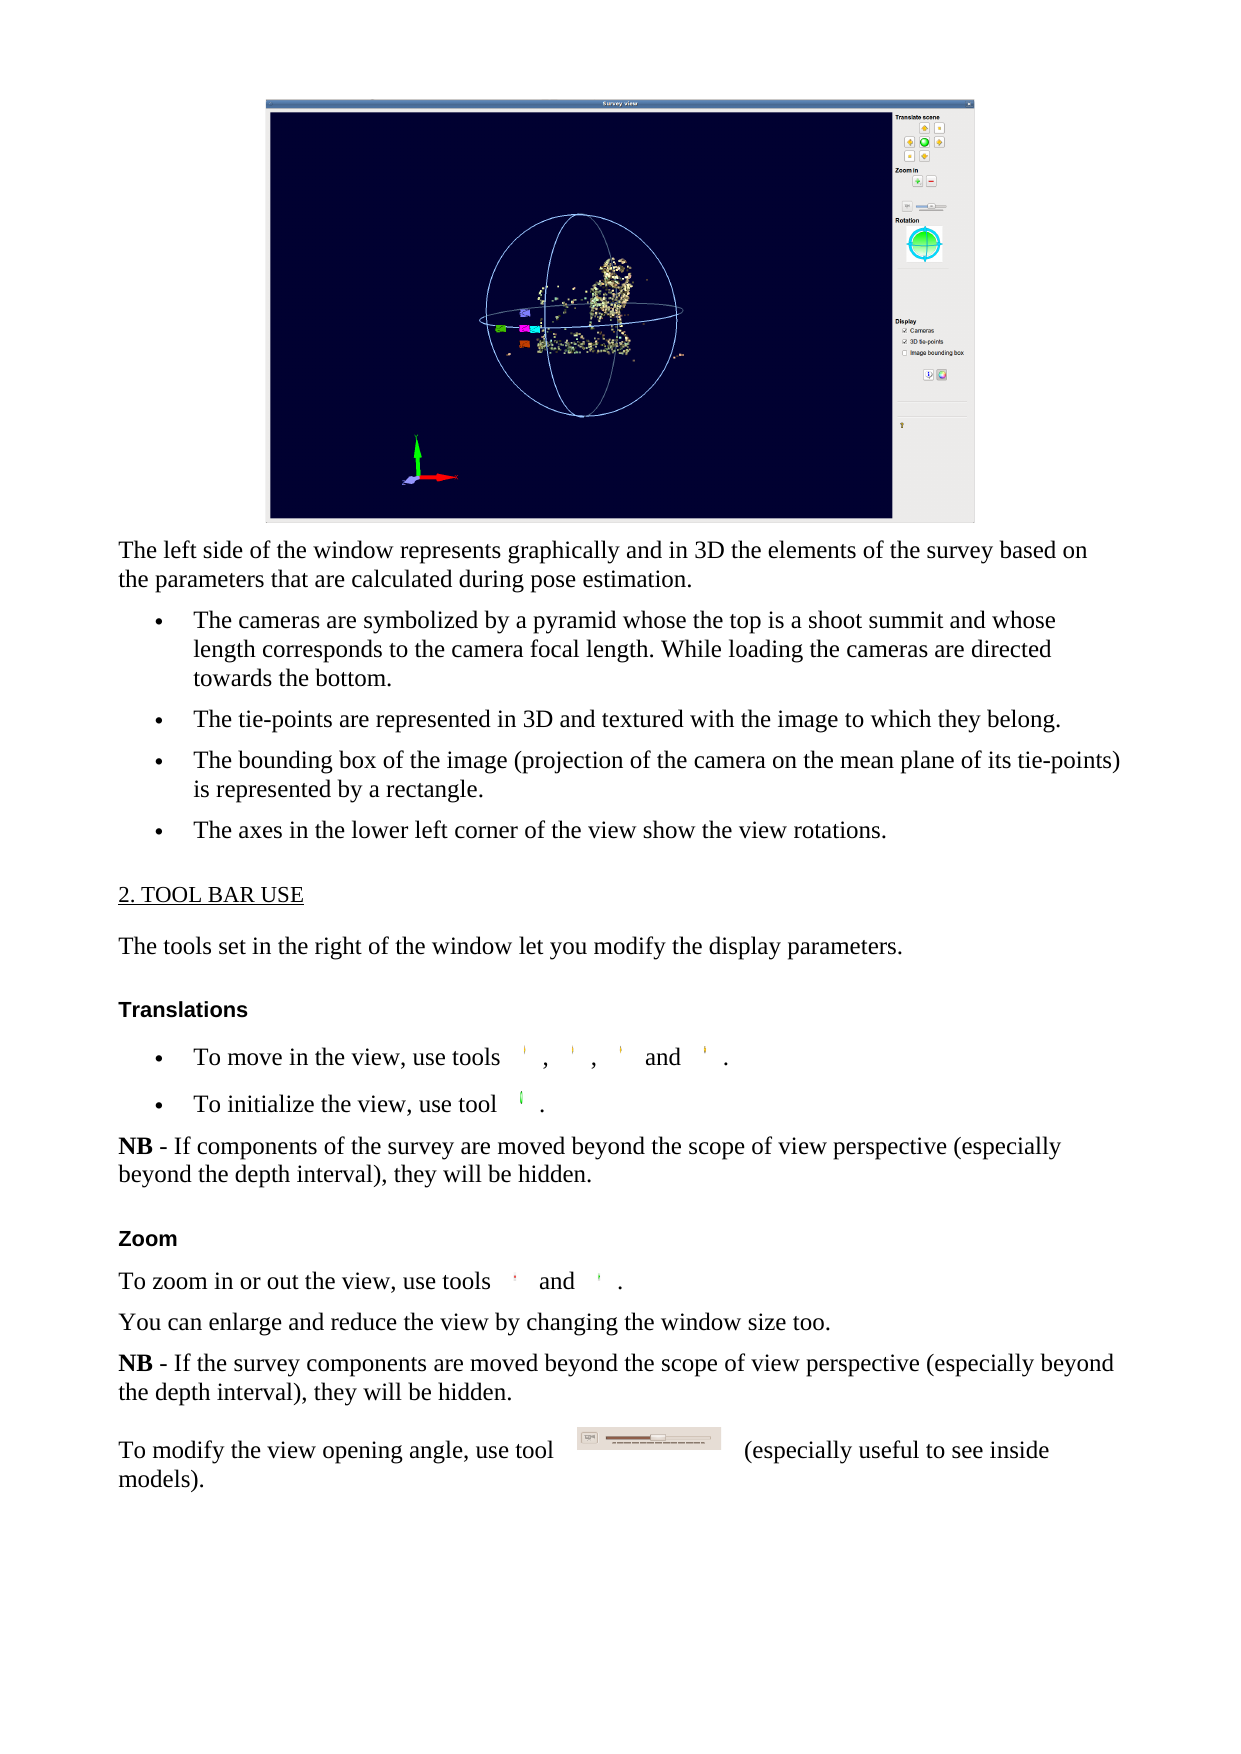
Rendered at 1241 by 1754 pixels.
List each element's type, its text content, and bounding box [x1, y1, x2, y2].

text The tools set in the right of the window let you modify the display parameters. [118, 931, 1122, 960]
picture [577, 1427, 722, 1450]
list To initialize the view, use tool . [156, 1083, 1122, 1118]
list The cameras are symbolized by a pyramid whose the top is a shoot summit and whose length corresponds to the camera focal length. While loading the cameras are directed towards the bottom. [156, 606, 1122, 692]
subtitle Translations [118, 997, 1122, 1022]
text The left side of the window represents graphically and in 3D the elements of the survey based on the parameters that are calculated during pose estimation. [118, 536, 1122, 593]
picture [703, 1043, 707, 1056]
text To modify the view opening angle, use tool (especially useful to see inside models). [118, 1418, 1122, 1493]
list The tie-points are represented in 3D and textured with the image to which they belong. [156, 704, 1122, 733]
subtitle Zoom [118, 1226, 1122, 1251]
text NB - If the survey components are moved beyond the scope of view perspective (especially beyond the depth interval), they will be hidden. [118, 1348, 1122, 1406]
list The axes in the lower left corner of the view show the view rotations. [156, 816, 1122, 844]
list The bounding box of the image (projection of the camera on the mean plane of its tie-points) is represented by a rectangle. [156, 746, 1122, 803]
list To move in the view, use tools , , and . [156, 1035, 1122, 1070]
text To zoom in or out the view, use tools and . [118, 1263, 1122, 1295]
text You can enlarge and reduce the view by changing the window size too. [118, 1307, 1122, 1336]
picture [265, 99, 975, 523]
subtitle 2. tool bar use [118, 881, 1122, 907]
text NB - If components of the survey are moved beyond the scope of view perspective (especially beyond the depth interval), they will be hidden. [118, 1131, 1122, 1188]
